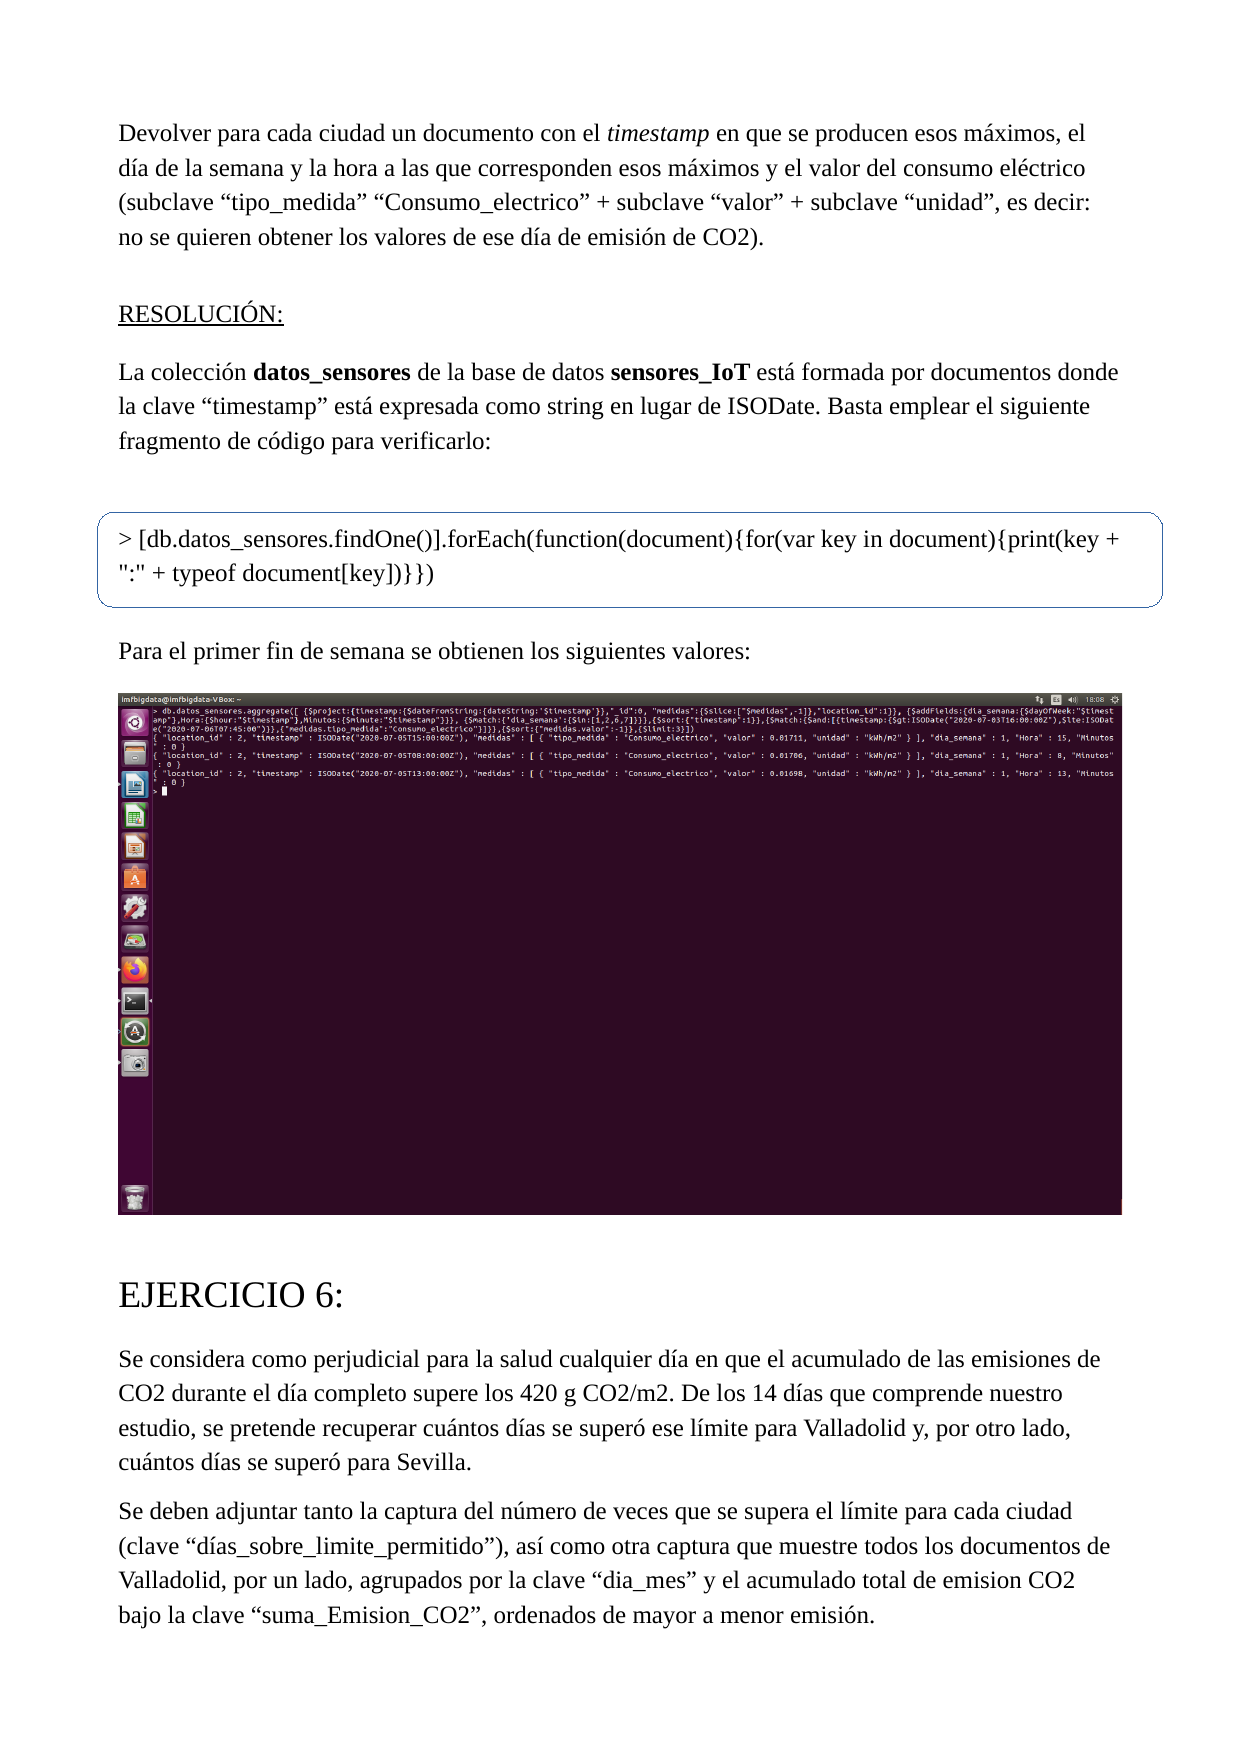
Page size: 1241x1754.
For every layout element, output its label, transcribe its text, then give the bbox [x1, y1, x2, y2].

text Devolver para cada ciudad un documento con el timestamp en que se producen esos máximos, el día de la semana y la hora a las que corresponden esos máximos y el valor del consumo eléctrico (subclave “tipo_medida” “Consumo_electrico” + subclave “valor” + subclave “unidad”, es decir: no se quieren obtener los valores de ese día de emisión de CO2). [118, 118, 1122, 250]
text Se deben adjuntar tanto la captura del número de veces que se supera el límite para cada ciudad (clave “días_sobre_limite_permitido”), así como otra captura que muestre todos los documentos de Valladolid, por un lado, agrupados por la clave “dia_mes” y el acumulado total de emision CO2 bajo la clave “suma_Emision_CO2”, ordenados de mayor a menor emisión. [118, 1496, 1122, 1628]
text Se considera como perjudicial para la salud cualquier día en que el acumulado de las emisiones de CO2 durante el día completo supere los 420 g CO2/m2. De los 14 días que comprende nuestro estudio, se pretende recuperar cuántos días se superó ese límite para Valladolid y, por otro lado, cuántos días se superó para Sevilla. [118, 1344, 1122, 1476]
text Para el primer fin de semana se obtienen los siguientes valores: [118, 636, 1122, 665]
text > [db.datos_sensores.findOne()].forEach(function(document){for(var key in document){print(key + ":" + typeof document[key])}}) [118, 524, 1122, 587]
text EJERCICIO 6: [118, 1272, 1122, 1315]
text La colección datos_sensores de la base de datos sensores_IoT está formada por documentos donde la clave “timestamp” está expresada como string en lugar de ISODate. Basta emplear el siguiente fragmento de código para verificarlo: [118, 357, 1122, 454]
picture [118, 693, 1123, 1215]
text RESOLUCIÓN: [118, 299, 1122, 328]
